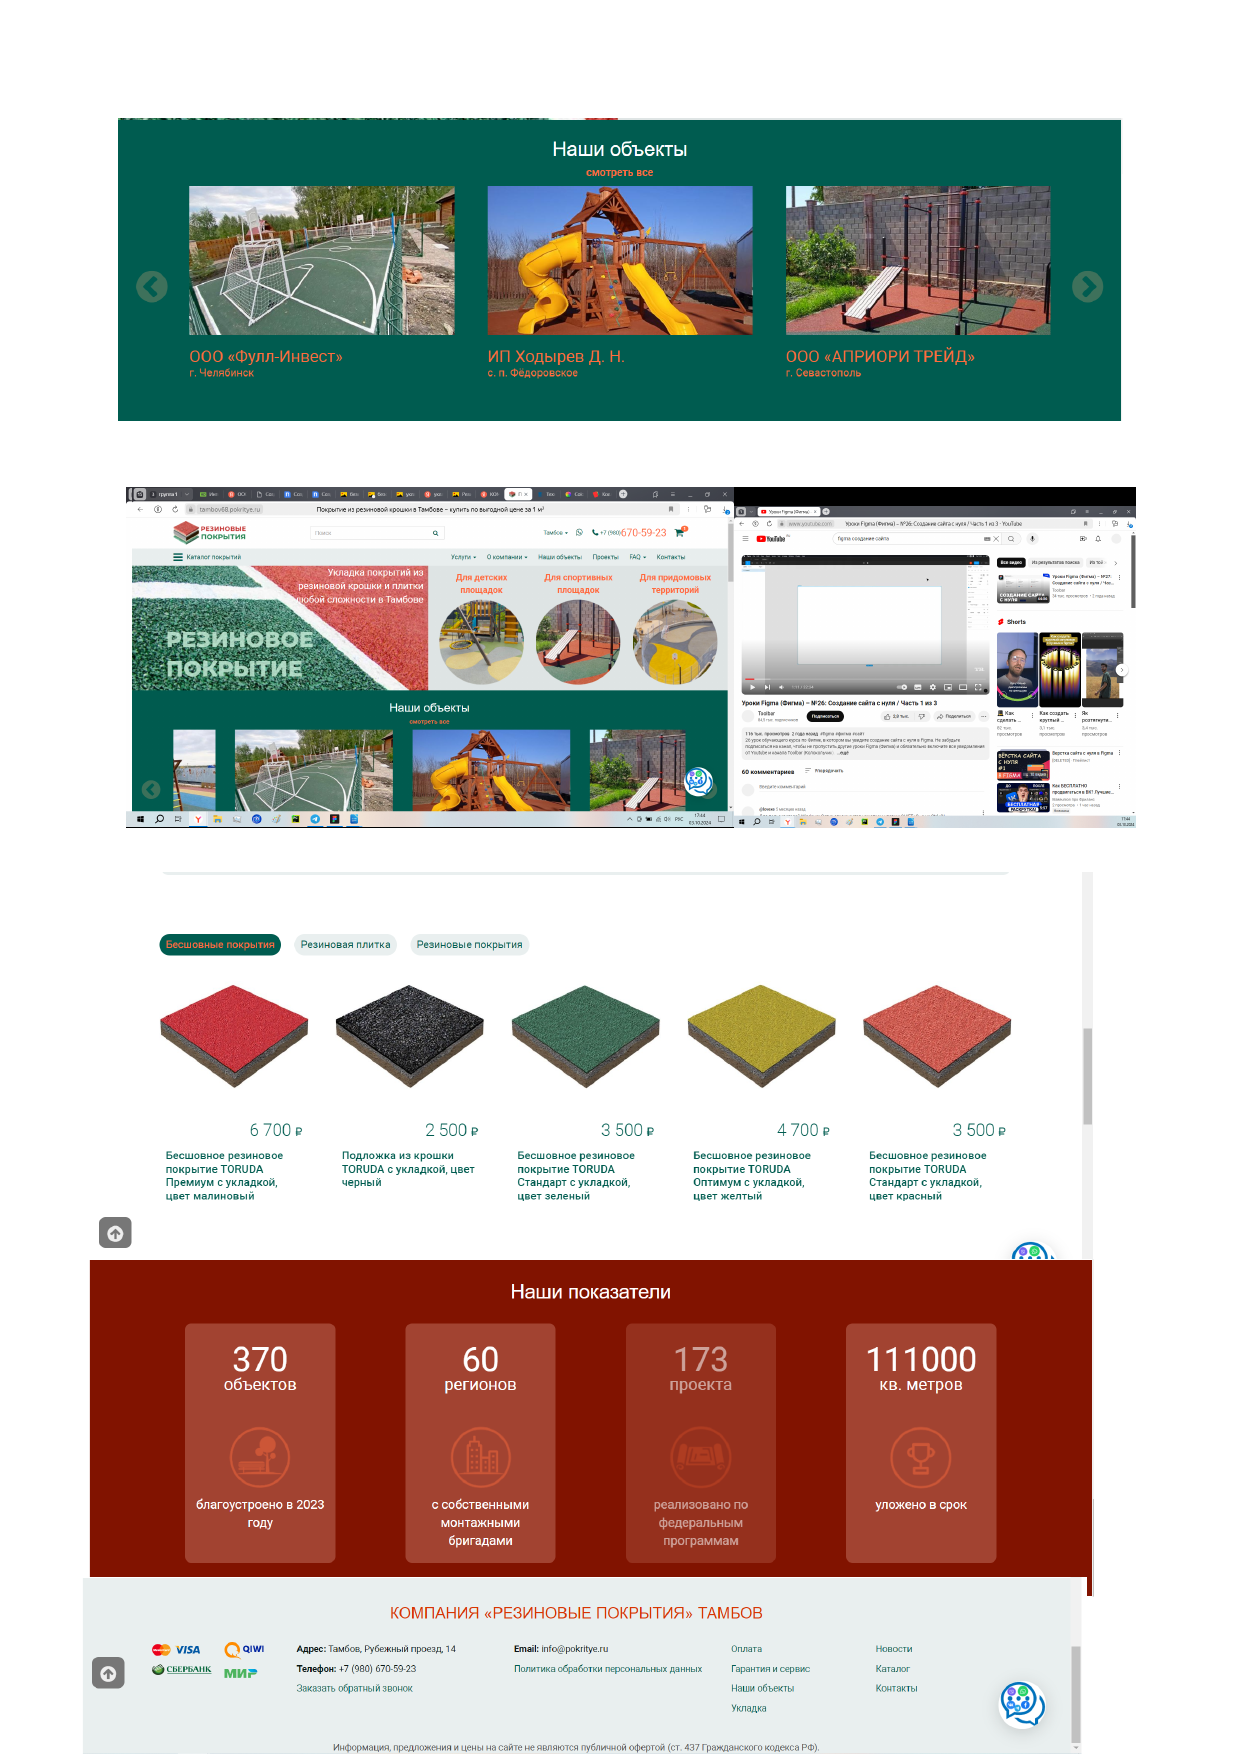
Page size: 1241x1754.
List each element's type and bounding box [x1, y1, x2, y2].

picture [82, 872, 1094, 1754]
picture [118, 118, 1123, 421]
picture [126, 487, 1136, 828]
